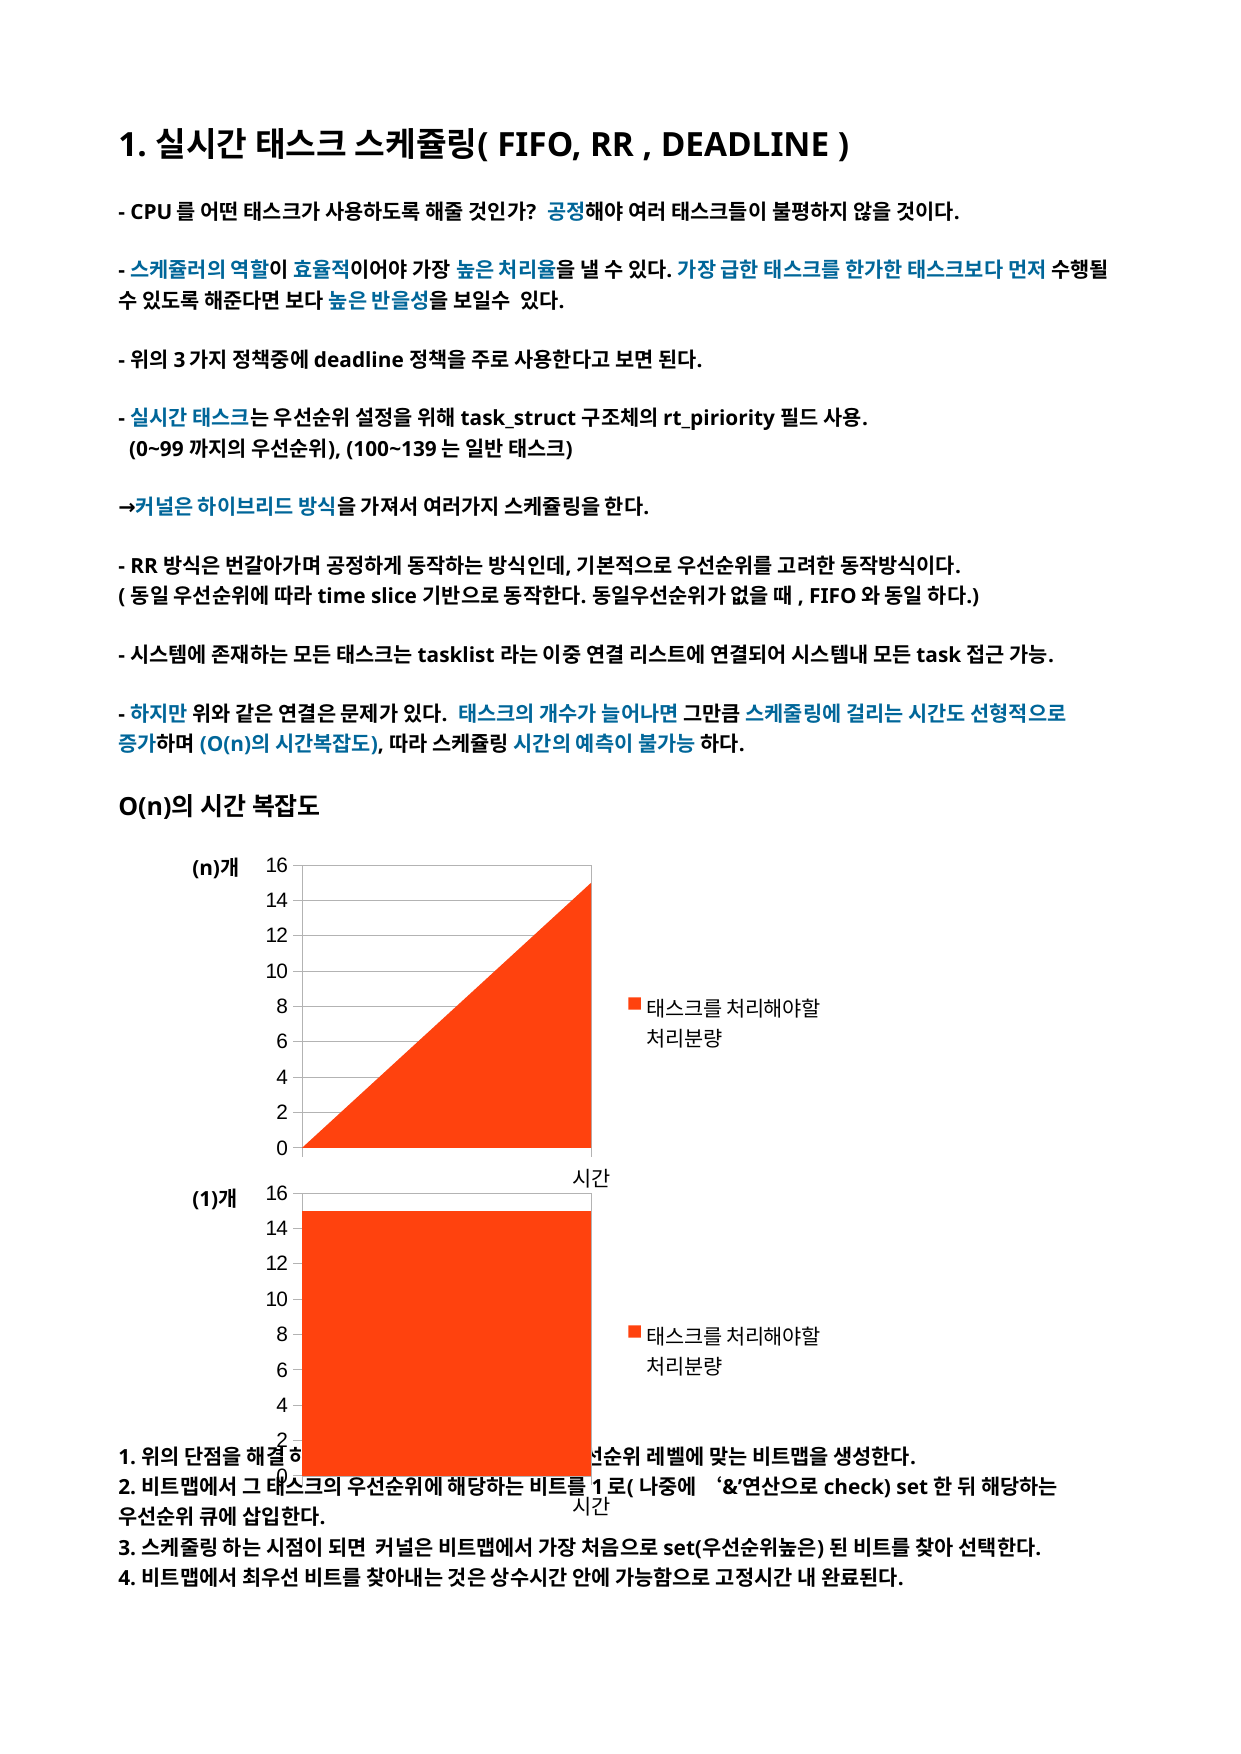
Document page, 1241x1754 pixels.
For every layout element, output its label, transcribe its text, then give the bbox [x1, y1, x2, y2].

text →커널은 하이브리드 방식을 가져서 여러가지 스케쥴링을 한다. [118, 491, 1122, 521]
text - 스케쥴러의 역할이 효율적이어야 가장 높은 처리율을 낼 수 있다. 가장 급한 태스크를 한가한 태스크보다 먼저 수행될 수 있도록 해준다면 보다 높은 반을성을 보일수 있다. [118, 254, 1122, 314]
text 1. 실시간 태스크 스케쥴링( FIFO, RR , DEADLINE ) [118, 118, 1122, 167]
text (0~99 까지의 우선순위), (100~139는 일반 태스크) [118, 432, 1122, 462]
text 1. 위의 단점을 해결 하기 위해서, 태스크는 0~99 의 우선순위 레벨에 맞는 비트맵을 생성한다. [592, 1440, 1122, 1470]
text 1. 위의 단점을 해결 하기 위해서, 태스크는 0~99 의 우선순위 레벨에 맞는 비트맵을 생성한다. [118, 1440, 302, 1470]
text O(n)의 시간 복잡도 [118, 786, 1122, 822]
text 4. 비트맵에서 최우선 비트를 찾아내는 것은 상수시간 안에 가능함으로 고정시간 내 완료된다. [118, 1561, 1122, 1592]
text - 위의 3가지 정책중에 deadline 정책을 주로 사용한다고 보면 된다. [118, 343, 1122, 373]
text - CPU를 어떤 태스크가 사용하도록 해줄 것인가? 공정해야 여러 태스크들이 불평하지 않을 것이다. [118, 195, 1122, 225]
text (n)개 [118, 851, 1122, 881]
text - RR 방식은 번갈아가며 공정하게 동작하는 방식인데, 기본적으로 우선순위를 고려한 동작방식이다. [118, 549, 1122, 580]
text - 하지만 위와 같은 연결은 문제가 있다. 태스크의 개수가 늘어나면 그만큼 스케줄링에 걸리는 시간도 선형적으로 증가하며 (O(n)의 시간복잡도), 따라 스케쥴링 시간의 예측이 불가능 하다. [118, 697, 1122, 758]
text 2. 비트맵에서 그 태스크의 우선순위에 해당하는 비트를 1로( 나중에 ‘&’연산으로 check) set 한 뒤 해당하는 우선순위 큐에 삽입한다. [118, 1470, 1122, 1531]
text ( 동일 우선순위에 따라 time slice 기반으로 동작한다. 동일우선순위가 없을 때 , FIFO와 동일 하다.) [118, 580, 1122, 610]
text 3. 스케줄링 하는 시점이 되면 커널은 비트맵에서 가장 처음으로 set(우선순위높은) 된 비트를 찾아 선택한다. [118, 1531, 1122, 1561]
text (1)개 [118, 1182, 1122, 1212]
text - 실시간 태스크는 우선순위 설정을 위해 task_struct 구조체의 rt_piriority 필드 사용. [118, 402, 1122, 432]
text - 시스템에 존재하는 모든 태스크는 tasklist 라는 이중 연결 리스트에 연결되어 시스템내 모든 task 접근 가능. [118, 638, 1122, 669]
